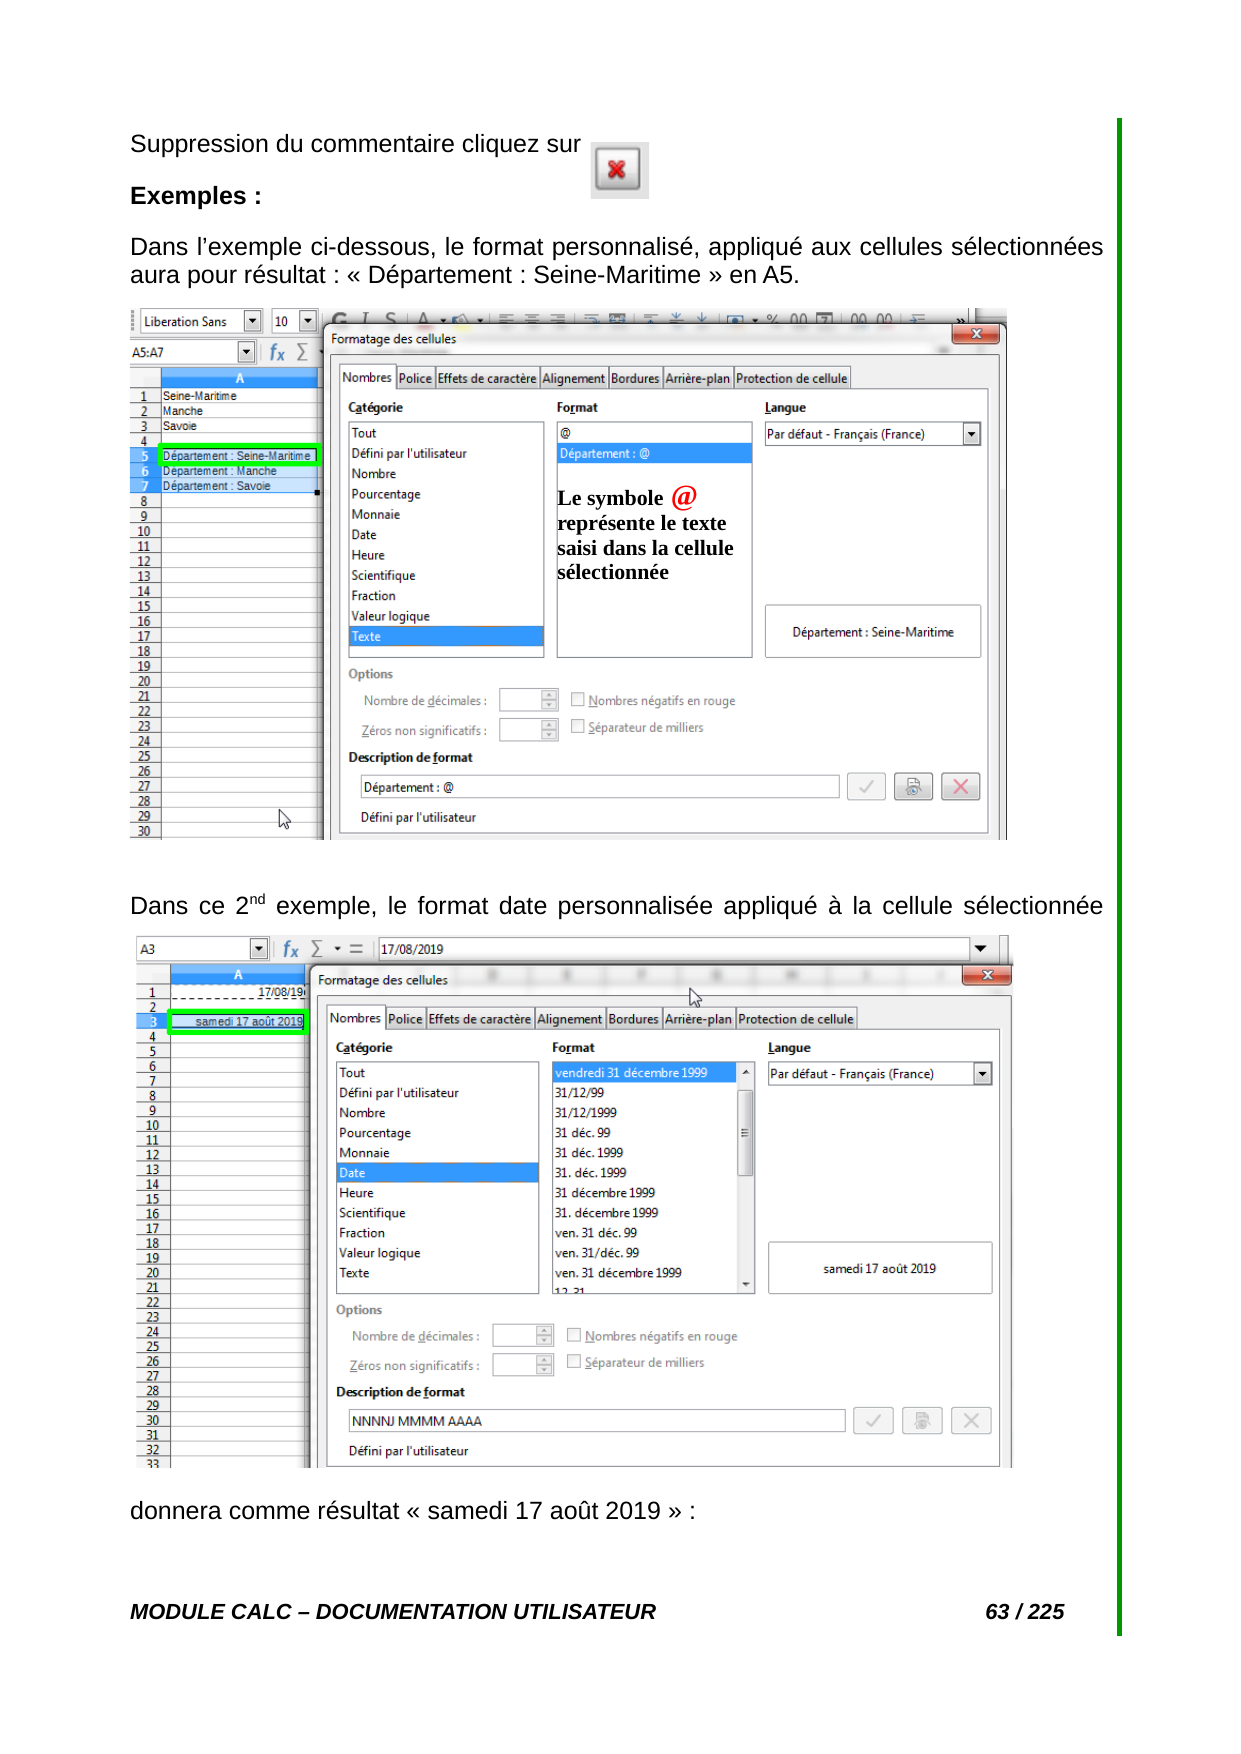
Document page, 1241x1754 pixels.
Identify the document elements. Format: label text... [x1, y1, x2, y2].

picture [136, 935, 1014, 1468]
text Dans l’exemple ci-dessous, le format personnalisé, appliqué aux cellules sélectionnées aura pour résultat : « Département : Seine-Maritime » en A5. [130, 233, 1105, 289]
text Exemples : [130, 181, 1105, 209]
picture [129, 308, 1007, 840]
text Suppression du commentaire cliquez sur [130, 130, 1105, 158]
picture [590, 142, 650, 199]
text Dans ce 2nd exemple, le format date personnalisée appliqué à la cellule sélectionnée donnera comme résultat « samedi 17 août 2019 » : [130, 892, 1105, 1525]
